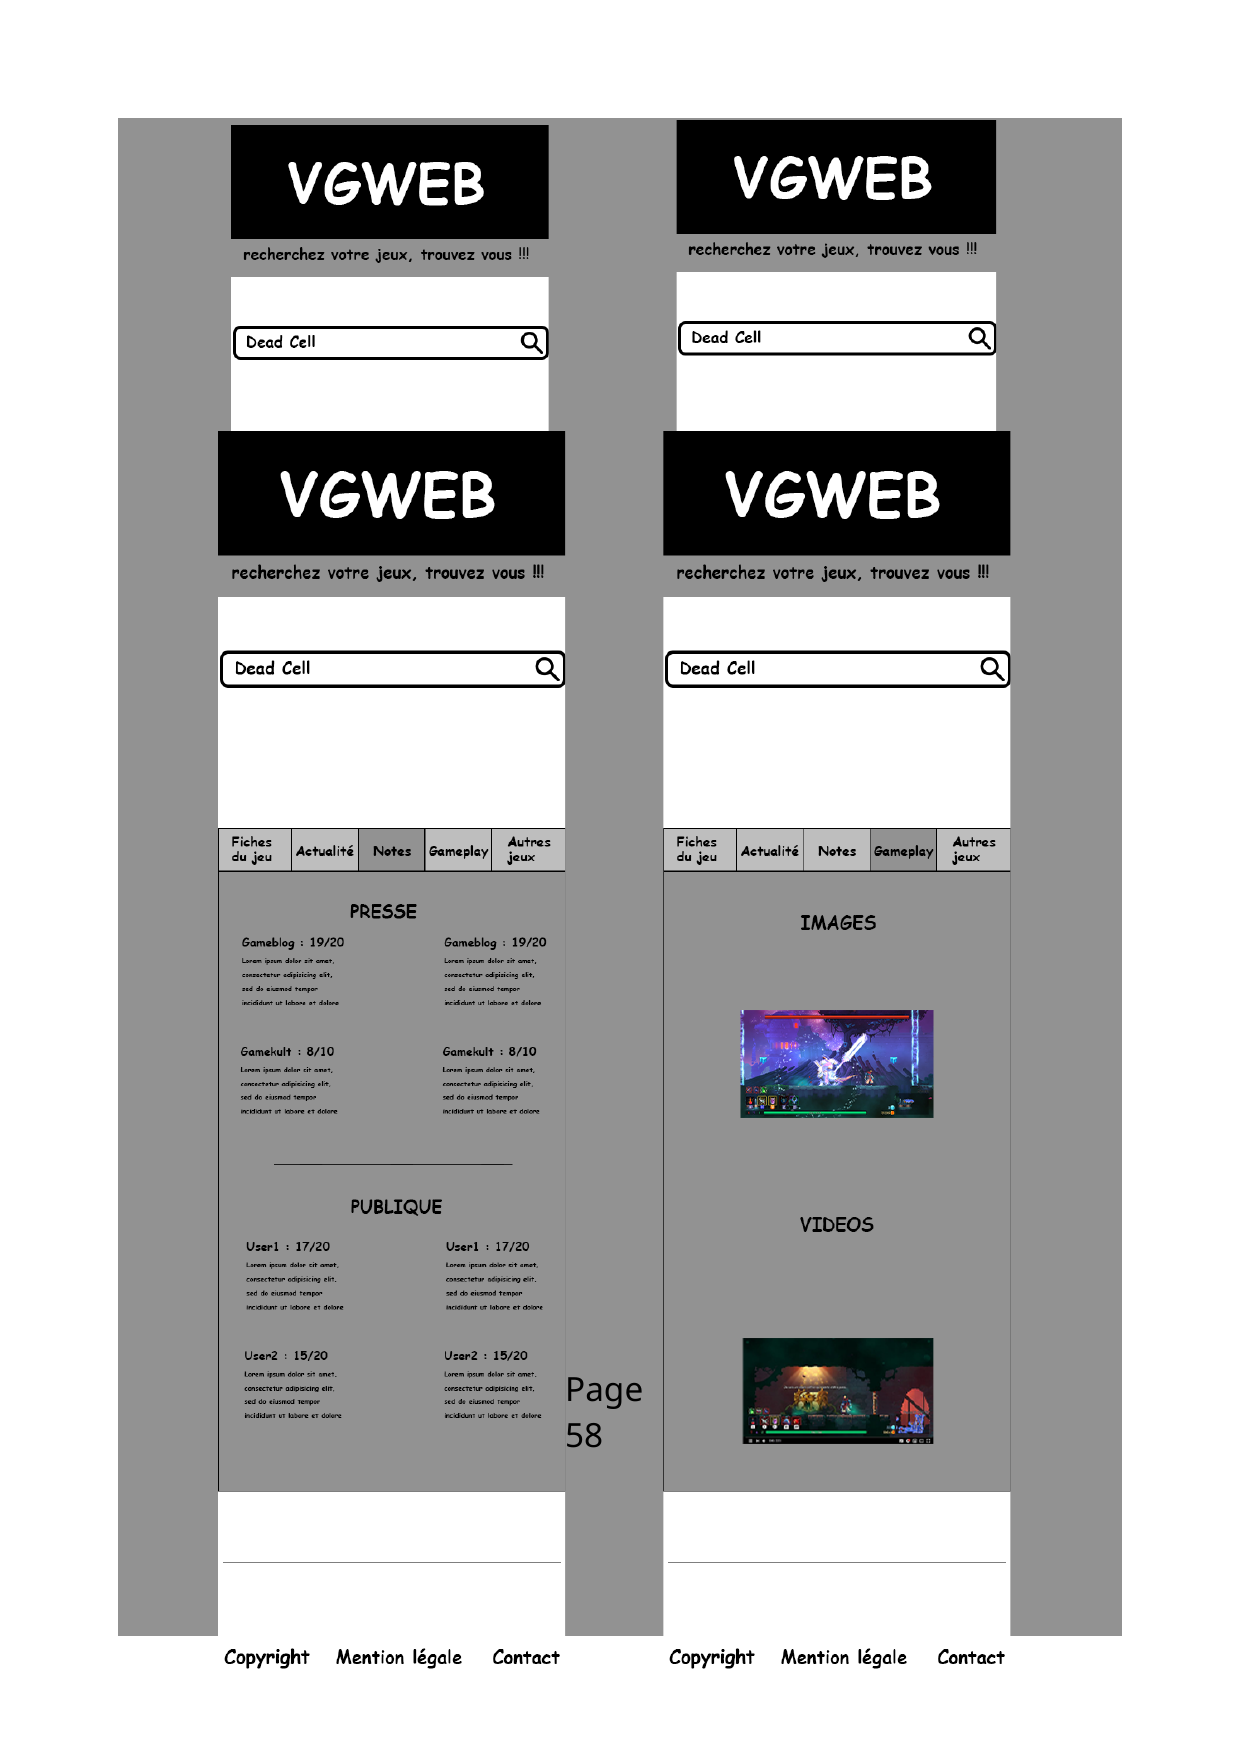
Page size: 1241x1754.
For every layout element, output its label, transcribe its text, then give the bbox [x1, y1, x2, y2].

picture [663, 120, 1011, 1754]
picture [218, 125, 565, 1754]
text Page 58 [565, 1315, 663, 1457]
text [118, 1315, 218, 1457]
text [1011, 1315, 1122, 1457]
